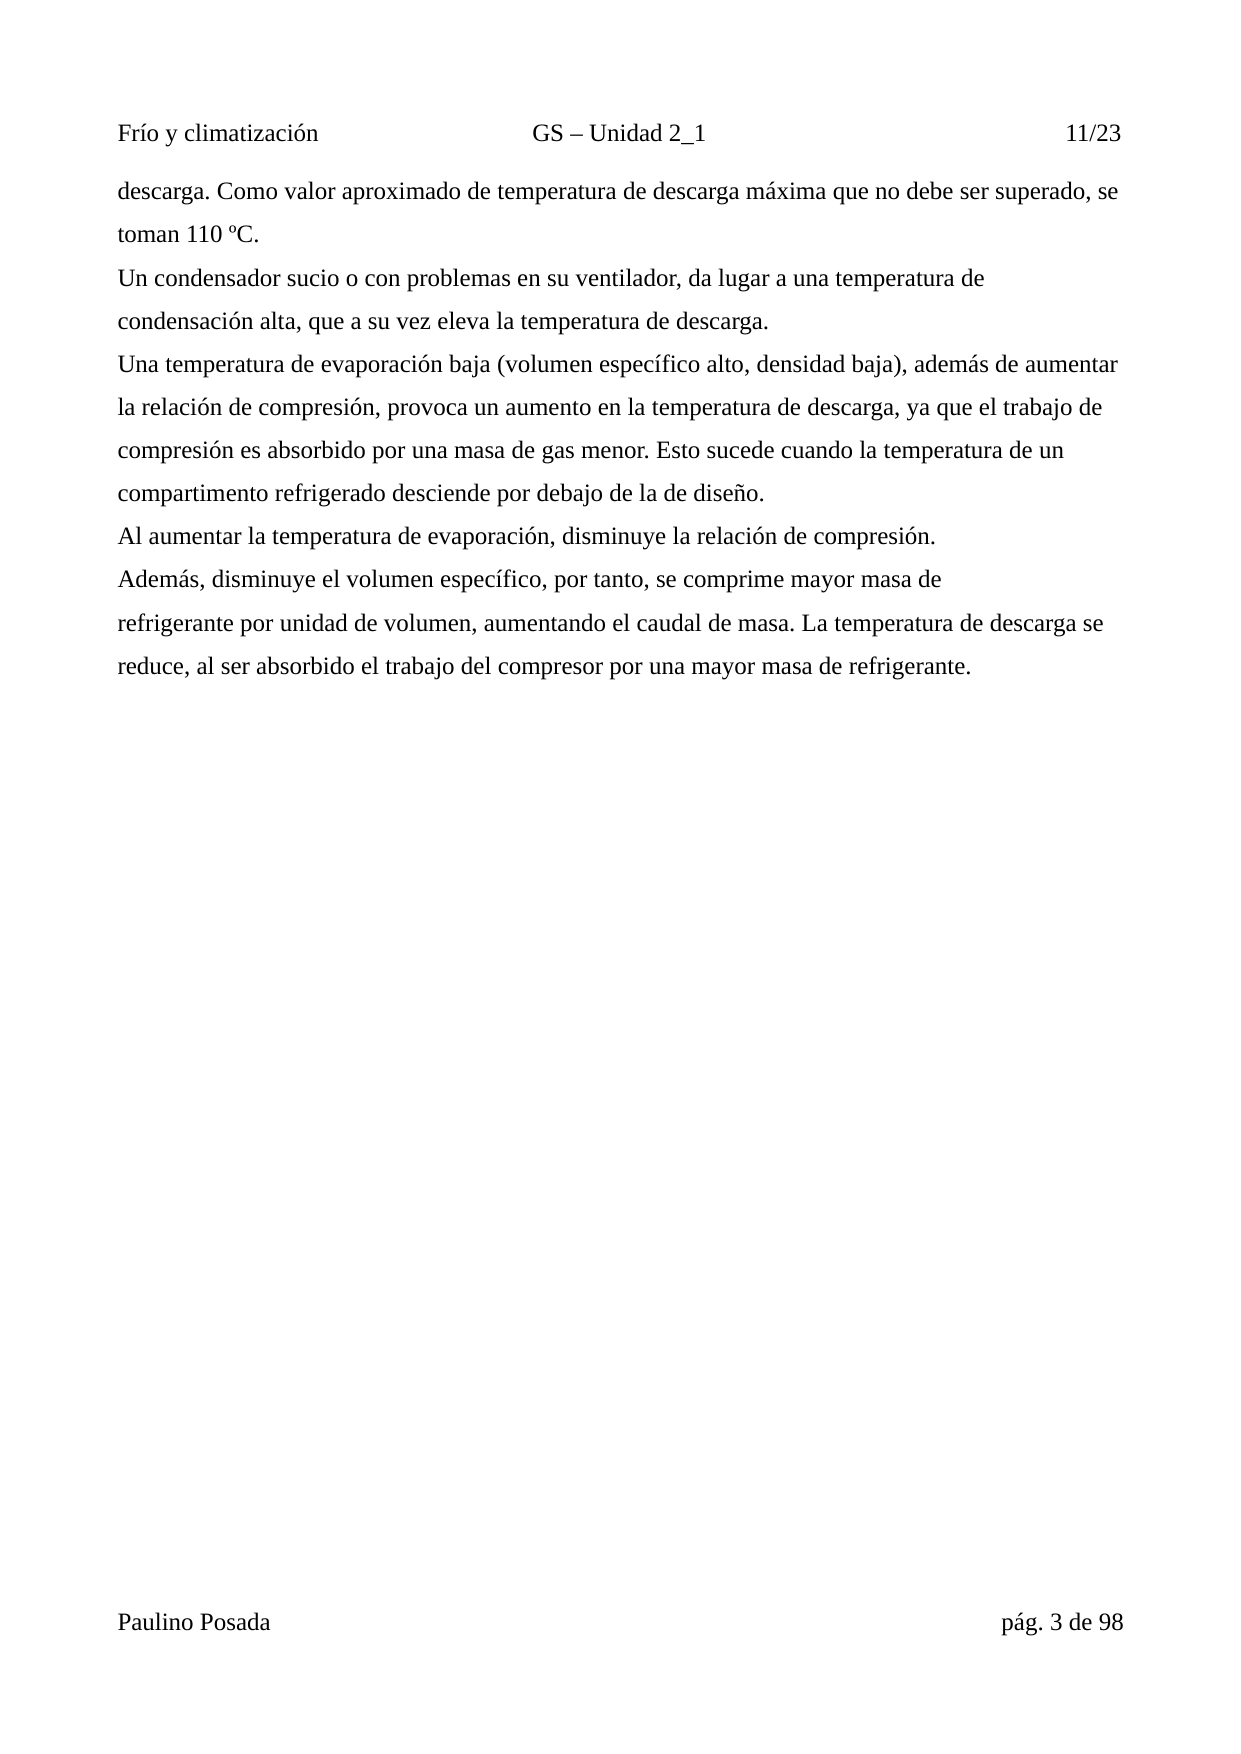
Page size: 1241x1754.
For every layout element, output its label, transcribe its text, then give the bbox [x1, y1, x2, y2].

text Al aumentar la temperatura de evaporación, disminuye la relación de compresión. [117, 521, 1123, 550]
text descarga. Como valor aproximado de temperatura de descarga máxima que no debe ser superado, se toman 110 ºC. [117, 176, 1123, 248]
text Además, disminuye el volumen específico, por tanto, se comprime mayor masa de [117, 564, 1123, 593]
text refrigerante por unidad de volumen, aumentando el caudal de masa. La temperatura de descarga se reduce, al ser absorbido el trabajo del compresor por una mayor masa de refrigerante. [117, 608, 1123, 679]
text Un condensador sucio o con problemas en su ventilador, da lugar a una temperatura de condensación alta, que a su vez eleva la temperatura de descarga. [117, 263, 1123, 334]
text Una temperatura de evaporación baja (volumen específico alto, densidad baja), además de aumentar la relación de compresión, provoca un aumento en la temperatura de descarga, ya que el trabajo de compresión es absorbido por una masa de gas menor. Esto sucede cuando la temperatura de un compartimento refrigerado desciende por debajo de la de diseño. [117, 349, 1123, 507]
